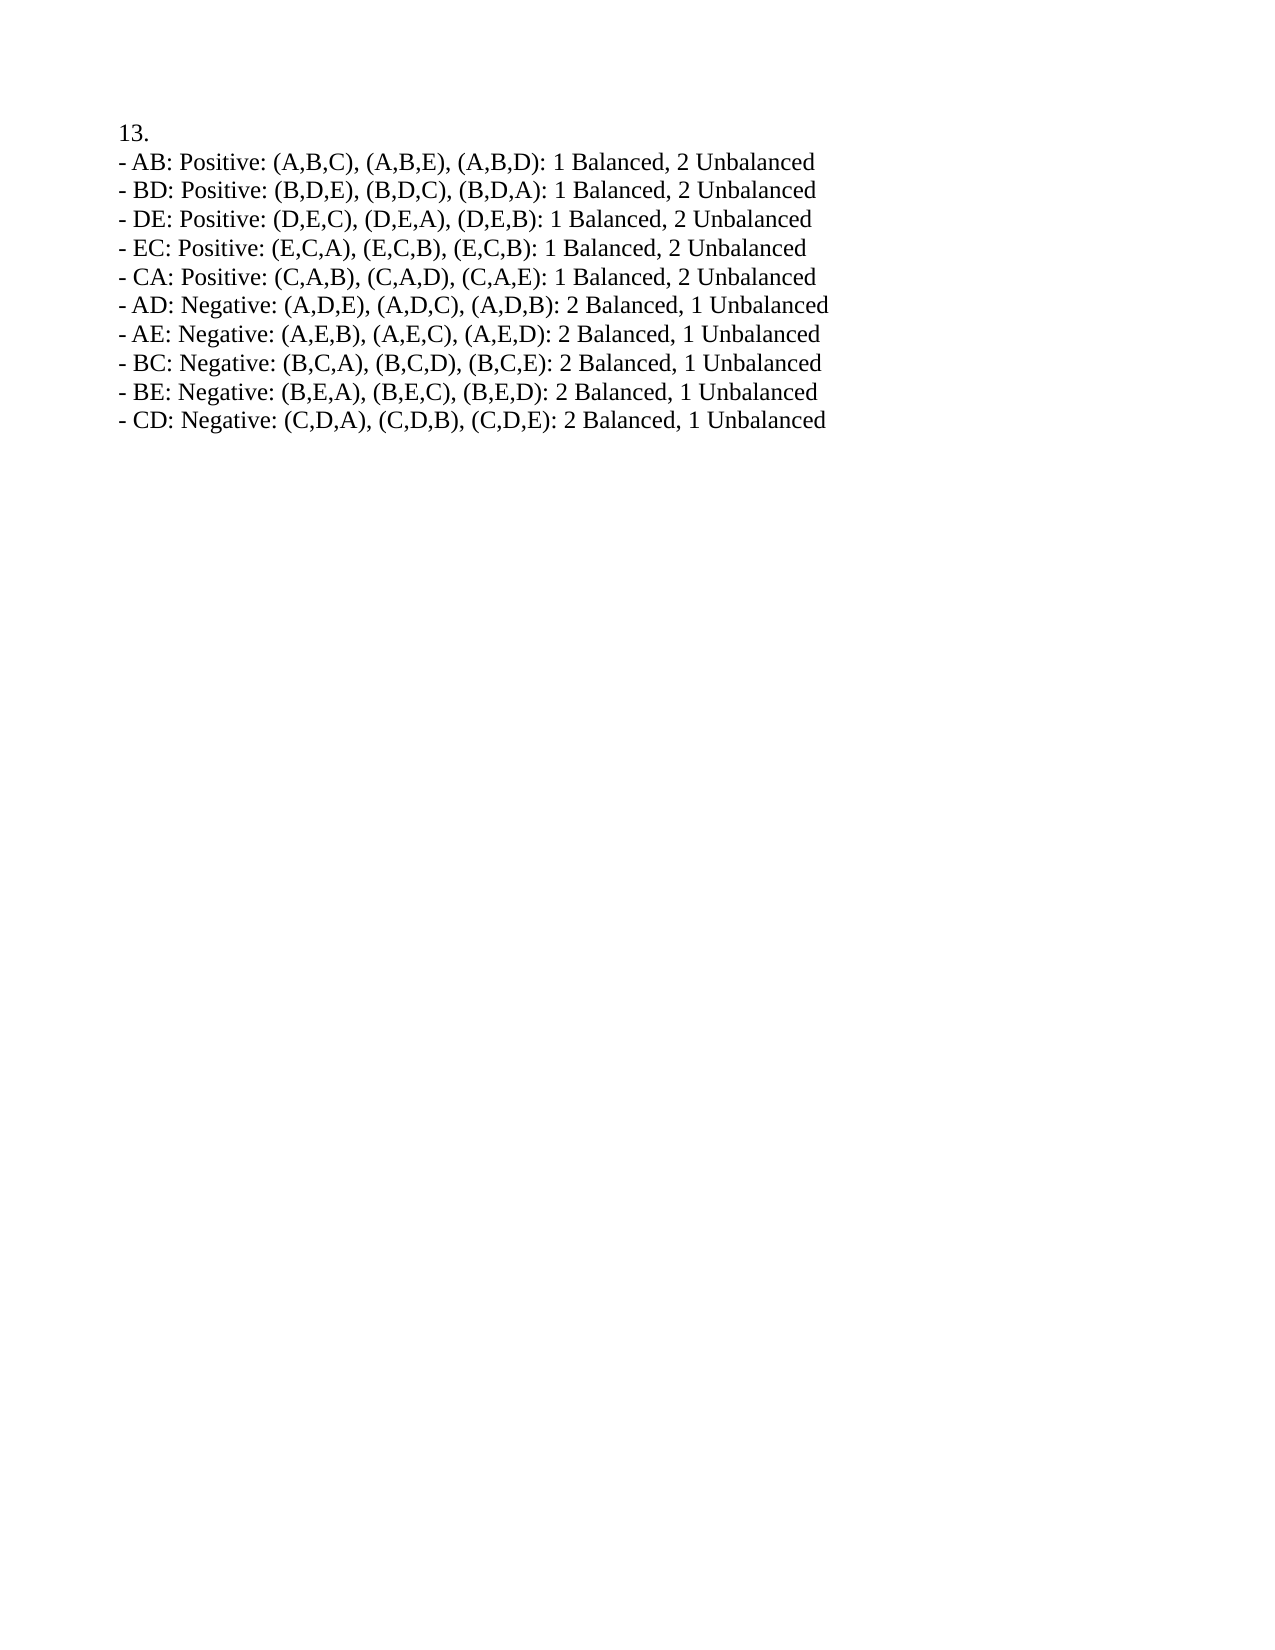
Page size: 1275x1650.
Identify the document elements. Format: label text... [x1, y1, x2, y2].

text - BC: Negative: (B,C,A), (B,C,D), (B,C,E): 2 Balanced, 1 Unbalanced [118, 348, 1157, 377]
text - CD: Negative: (C,D,A), (C,D,B), (C,D,E): 2 Balanced, 1 Unbalanced [118, 406, 1157, 434]
text - BD: Positive: (B,D,E), (B,D,C), (B,D,A): 1 Balanced, 2 Unbalanced [118, 176, 1157, 204]
text - AB: Positive: (A,B,C), (A,B,E), (A,B,D): 1 Balanced, 2 Unbalanced [118, 147, 1157, 176]
text - BE: Negative: (B,E,A), (B,E,C), (B,E,D): 2 Balanced, 1 Unbalanced [118, 377, 1157, 406]
text - AD: Negative: (A,D,E), (A,D,C), (A,D,B): 2 Balanced, 1 Unbalanced [118, 291, 1157, 319]
text - AE: Negative: (A,E,B), (A,E,C), (A,E,D): 2 Balanced, 1 Unbalanced [118, 319, 1157, 348]
text - CA: Positive: (C,A,B), (C,A,D), (C,A,E): 1 Balanced, 2 Unbalanced [118, 262, 1157, 291]
text 13. [118, 118, 1157, 147]
text - DE: Positive: (D,E,C), (D,E,A), (D,E,B): 1 Balanced, 2 Unbalanced [118, 204, 1157, 233]
text - EC: Positive: (E,C,A), (E,C,B), (E,C,B): 1 Balanced, 2 Unbalanced [118, 233, 1157, 262]
